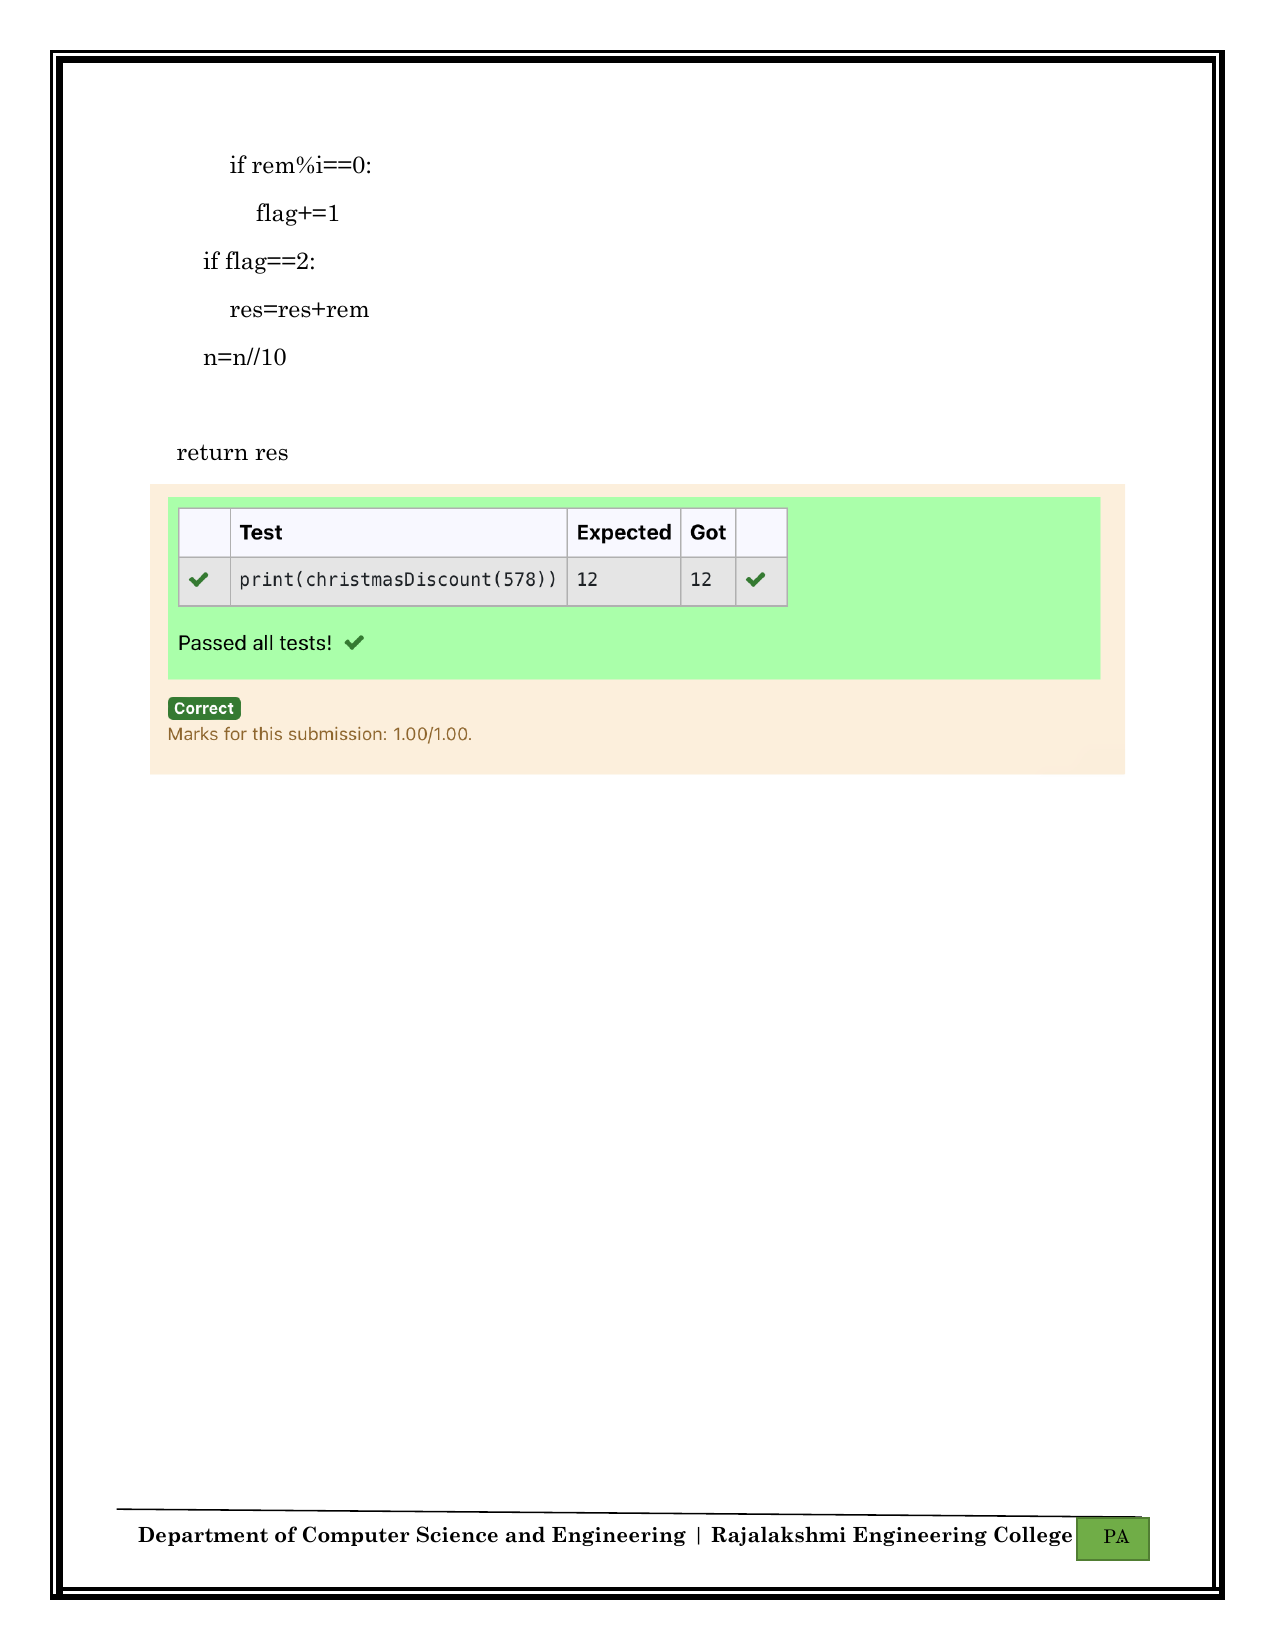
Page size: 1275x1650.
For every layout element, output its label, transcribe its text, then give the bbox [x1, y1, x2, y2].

picture [150, 484, 1125, 777]
text n=n//10 [150, 341, 1125, 370]
text return res [150, 437, 1125, 466]
text flag+=1 [150, 198, 1125, 227]
text if flag==2: [150, 246, 1125, 274]
text res=res+rem [150, 293, 1125, 322]
text if rem%i==0: [150, 150, 1125, 179]
